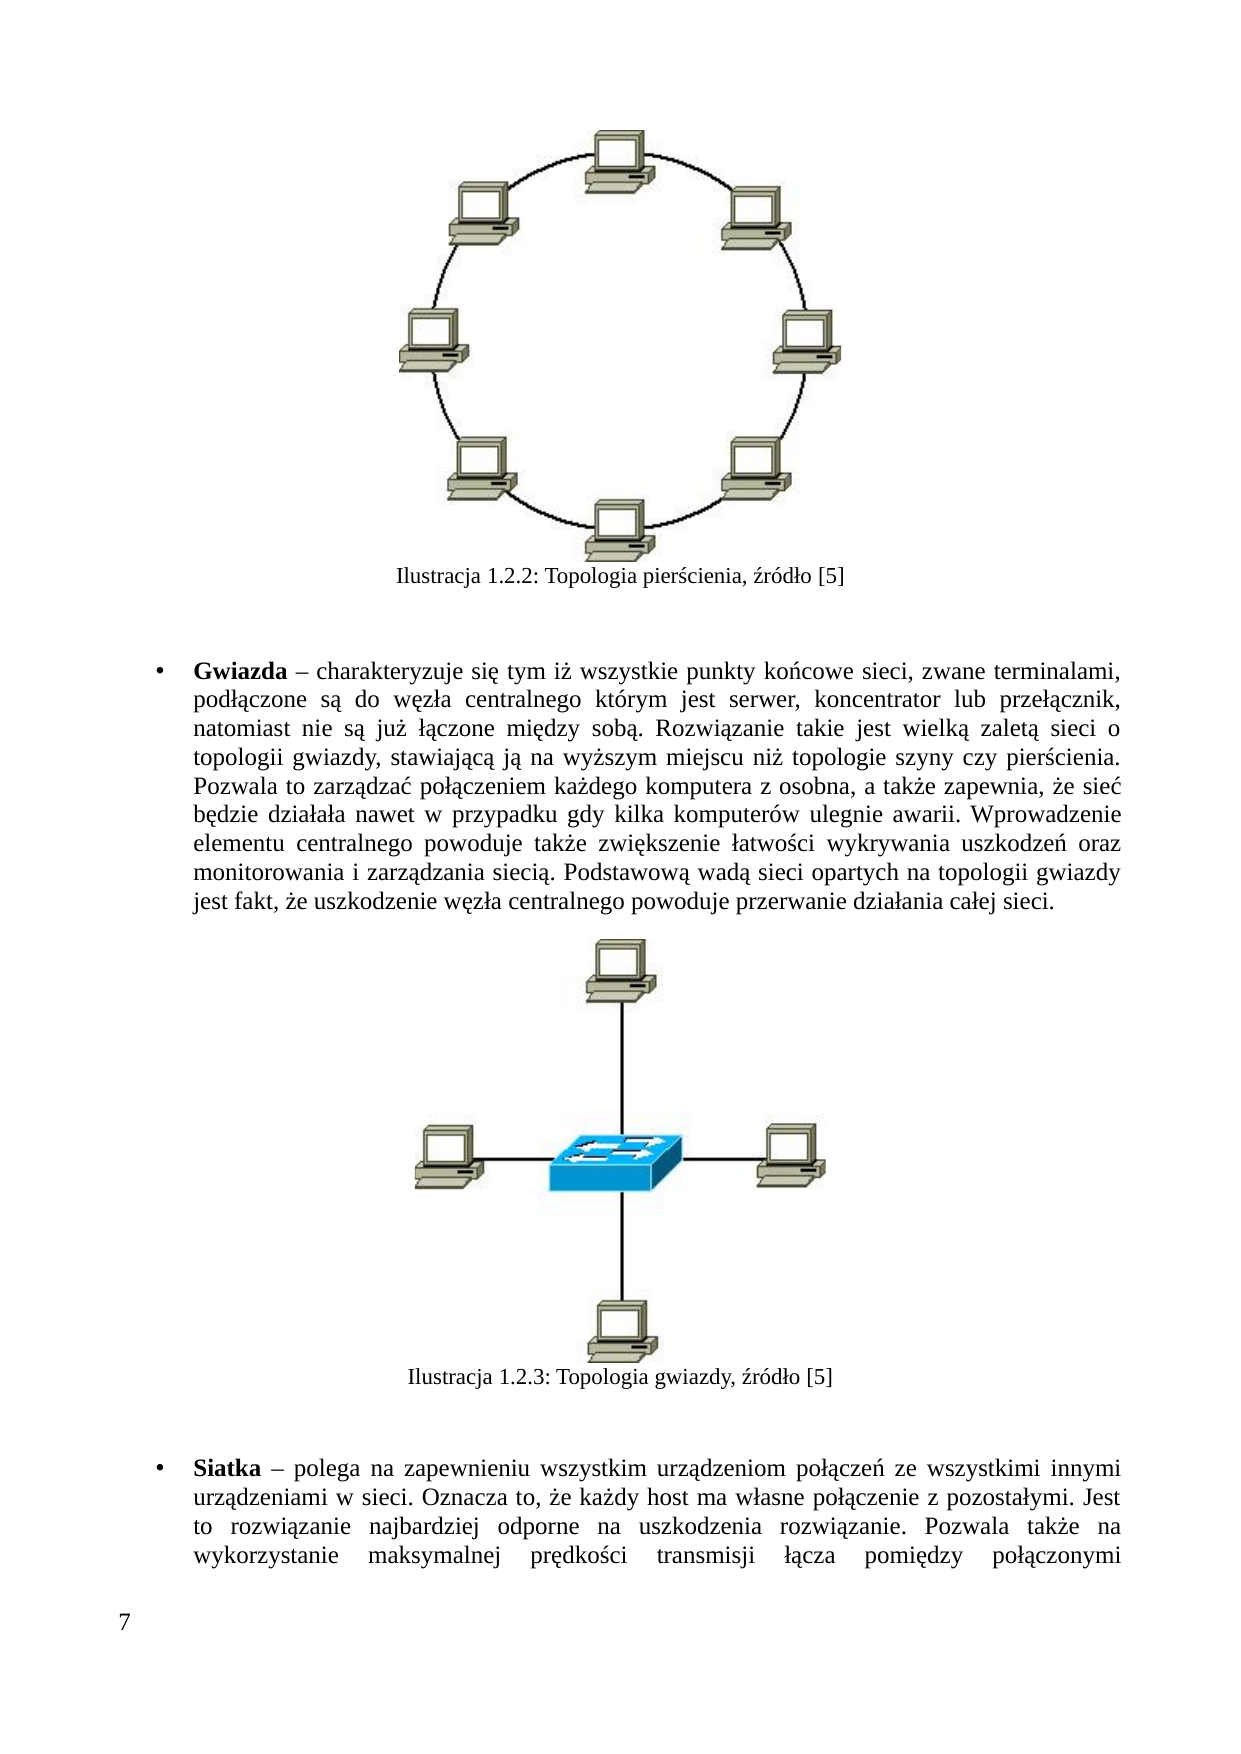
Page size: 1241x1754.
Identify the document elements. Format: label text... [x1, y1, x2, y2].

picture [399, 130, 842, 562]
list Siatka – polega na zapewnieniu wszystkim urządzeniom połączeń ze wszystkimi innymi urządzeniami w sieci. Oznacza to, że każdy host ma własne połączenie z pozostałymi. Jest to rozwiązanie najbardziej odporne na uszkodzenia rozwiązanie. Pozwala także na wykorzystanie maksymalnej prędkości transmisji łącza pomiędzy połączonymi [156, 1453, 1122, 1568]
text Ilustracja 1.2.3: Topologia gwiazdy, źródło [5] [387, 939, 853, 1389]
picture [414, 939, 826, 1363]
list Ilustracja 1.2.2: Topologia pierścienia, źródło [5] [374, 131, 866, 588]
list Gwiazda – charakteryzuje się tym iż wszystkie punkty końcowe sieci, zwane terminalami, podłączone są do węzła centralnego którym jest serwer, koncentrator lub przełącznik, natomiast nie są już łączone między sobą. Rozwiązanie takie jest wielką zaletą sieci o topologii gwiazdy, stawiającą ją na wyższym miejscu niż topologie szyny czy pierścienia. Pozwala to zarządzać połączeniem każdego komputera z osobna, a także zapewnia, że sieć będzie działała nawet w przypadku gdy kilka komputerów ulegnie awarii. Wprowadzenie elementu centralnego powoduje także zwiększenie łatwości wykrywania uszkodzeń oraz monitorowania i zarządzania siecią. Podstawową wadą sieci opartych na topologii gwiazdy jest fakt, że uszkodzenie węzła centralnego powoduje przerwanie działania całej sieci. [156, 656, 1122, 914]
